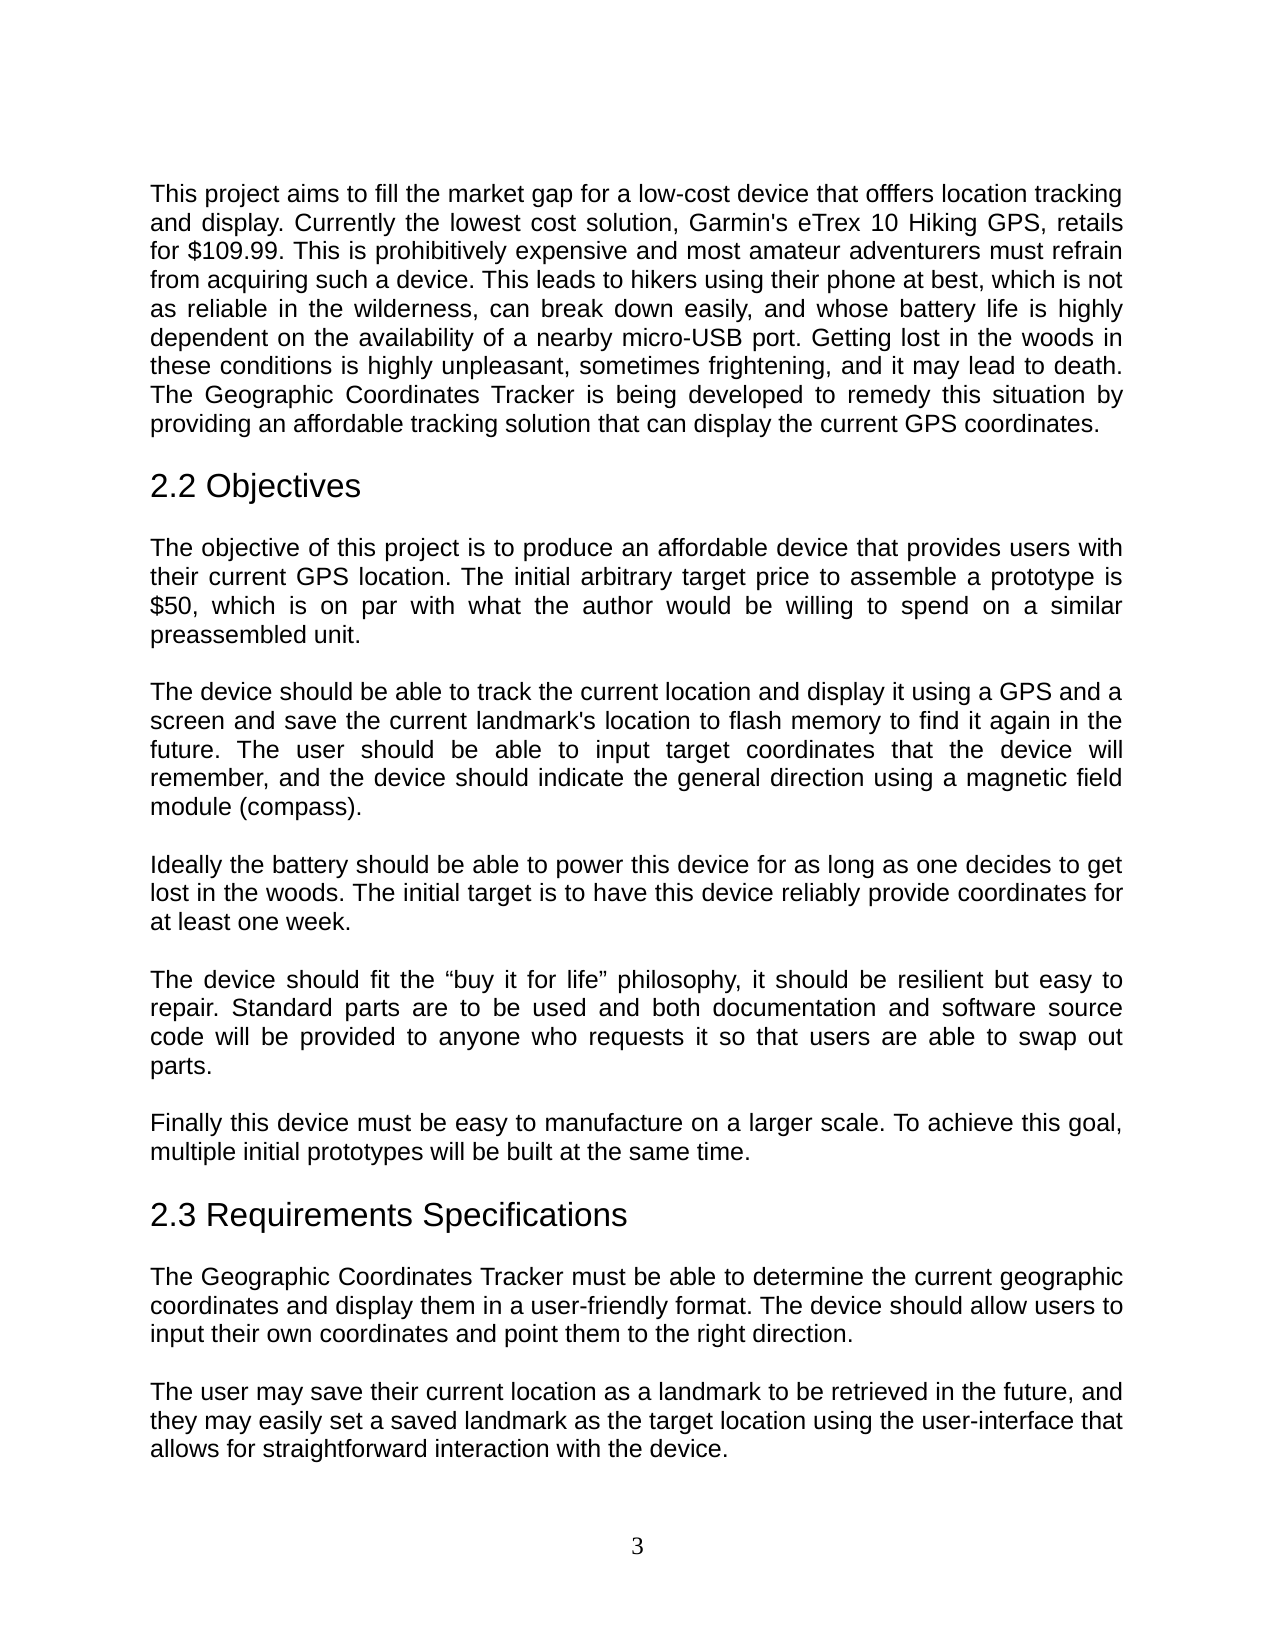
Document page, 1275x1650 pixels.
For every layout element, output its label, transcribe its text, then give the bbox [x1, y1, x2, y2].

text The objective of this project is to produce an affordable device that provides users with their current GPS location. The initial arbitrary target price to assemble a prototype is $50, which is on par with what the author would be willing to spend on a similar preassembled unit. [150, 533, 1125, 648]
text The user may save their current location as a landmark to be retrieved in the future, and they may easily set a saved landmark as the target location using the user-interface that allows for straightforward interaction with the device. [150, 1377, 1125, 1463]
text 2.3 Requirements Specifications [150, 1195, 1125, 1233]
text The Geographic Coordinates Tracker must be able to determine the current geographic coordinates and display them in a user-friendly format. The device should allow users to input their own coordinates and point them to the right direction. [150, 1262, 1125, 1348]
text Ideally the battery should be able to power this device for as long as one decides to get lost in the woods. The initial target is to have this device reliably provide coordinates for at least one week. [150, 850, 1125, 936]
text The device should be able to track the current location and display it using a GPS and a screen and save the current landmark's location to flash memory to find it again in the future. The user should be able to input target coordinates that the device will remember, and the device should indicate the general direction using a magnetic field module (compass). [150, 677, 1125, 821]
text This project aims to fill the market gap for a low-cost device that offfers location tracking and display. Currently the lowest cost solution, Garmin's eTrex 10 Hiking GPS, retails for $109.99. This is prohibitively expensive and most amateur adventurers must refrain from acquiring such a device. This leads to hikers using their phone at best, which is not as reliable in the wilderness, can break down easily, and whose battery life is highly dependent on the availability of a nearby micro-USB port. Getting lost in the woods in these conditions is highly unpleasant, sometimes frightening, and it may lead to death. The Geographic Coordinates Tracker is being developed to remedy this situation by providing an affordable tracking solution that can display the current GPS coordinates. [150, 179, 1125, 437]
text The device should fit the “buy it for life” philosophy, it should be resilient but easy to repair. Standard parts are to be used and both documentation and software source code will be provided to anyone who requests it so that users are able to swap out parts. [150, 965, 1125, 1080]
text Finally this device must be easy to manufacture on a larger scale. To achieve this goal, multiple initial prototypes will be built at the same time. [150, 1108, 1125, 1166]
text 2.2 Objectives [150, 466, 1125, 505]
